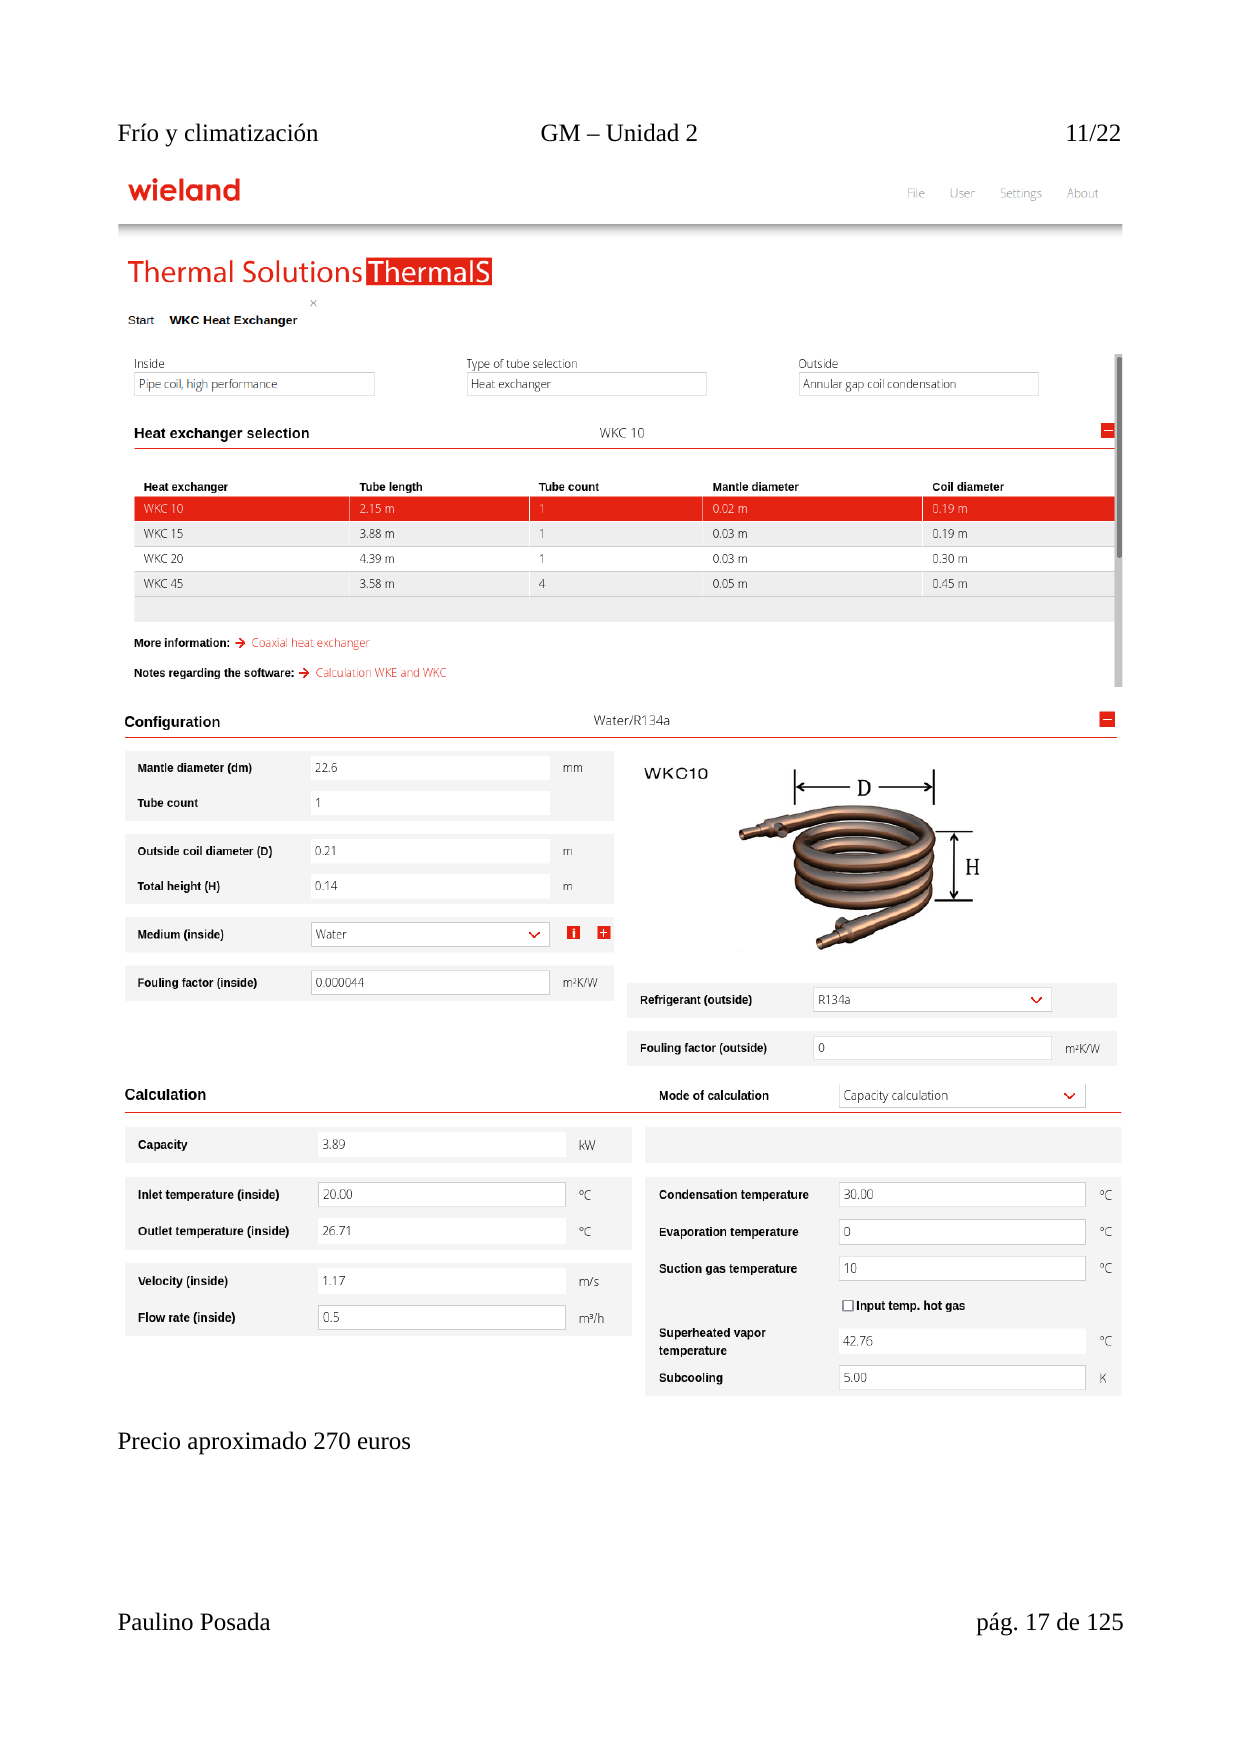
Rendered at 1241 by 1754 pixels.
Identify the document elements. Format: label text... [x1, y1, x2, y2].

picture [117, 1084, 1122, 1412]
text Precio aproximado 270 euros [117, 1088, 1123, 1454]
picture [117, 707, 1122, 1077]
picture [118, 176, 1123, 687]
